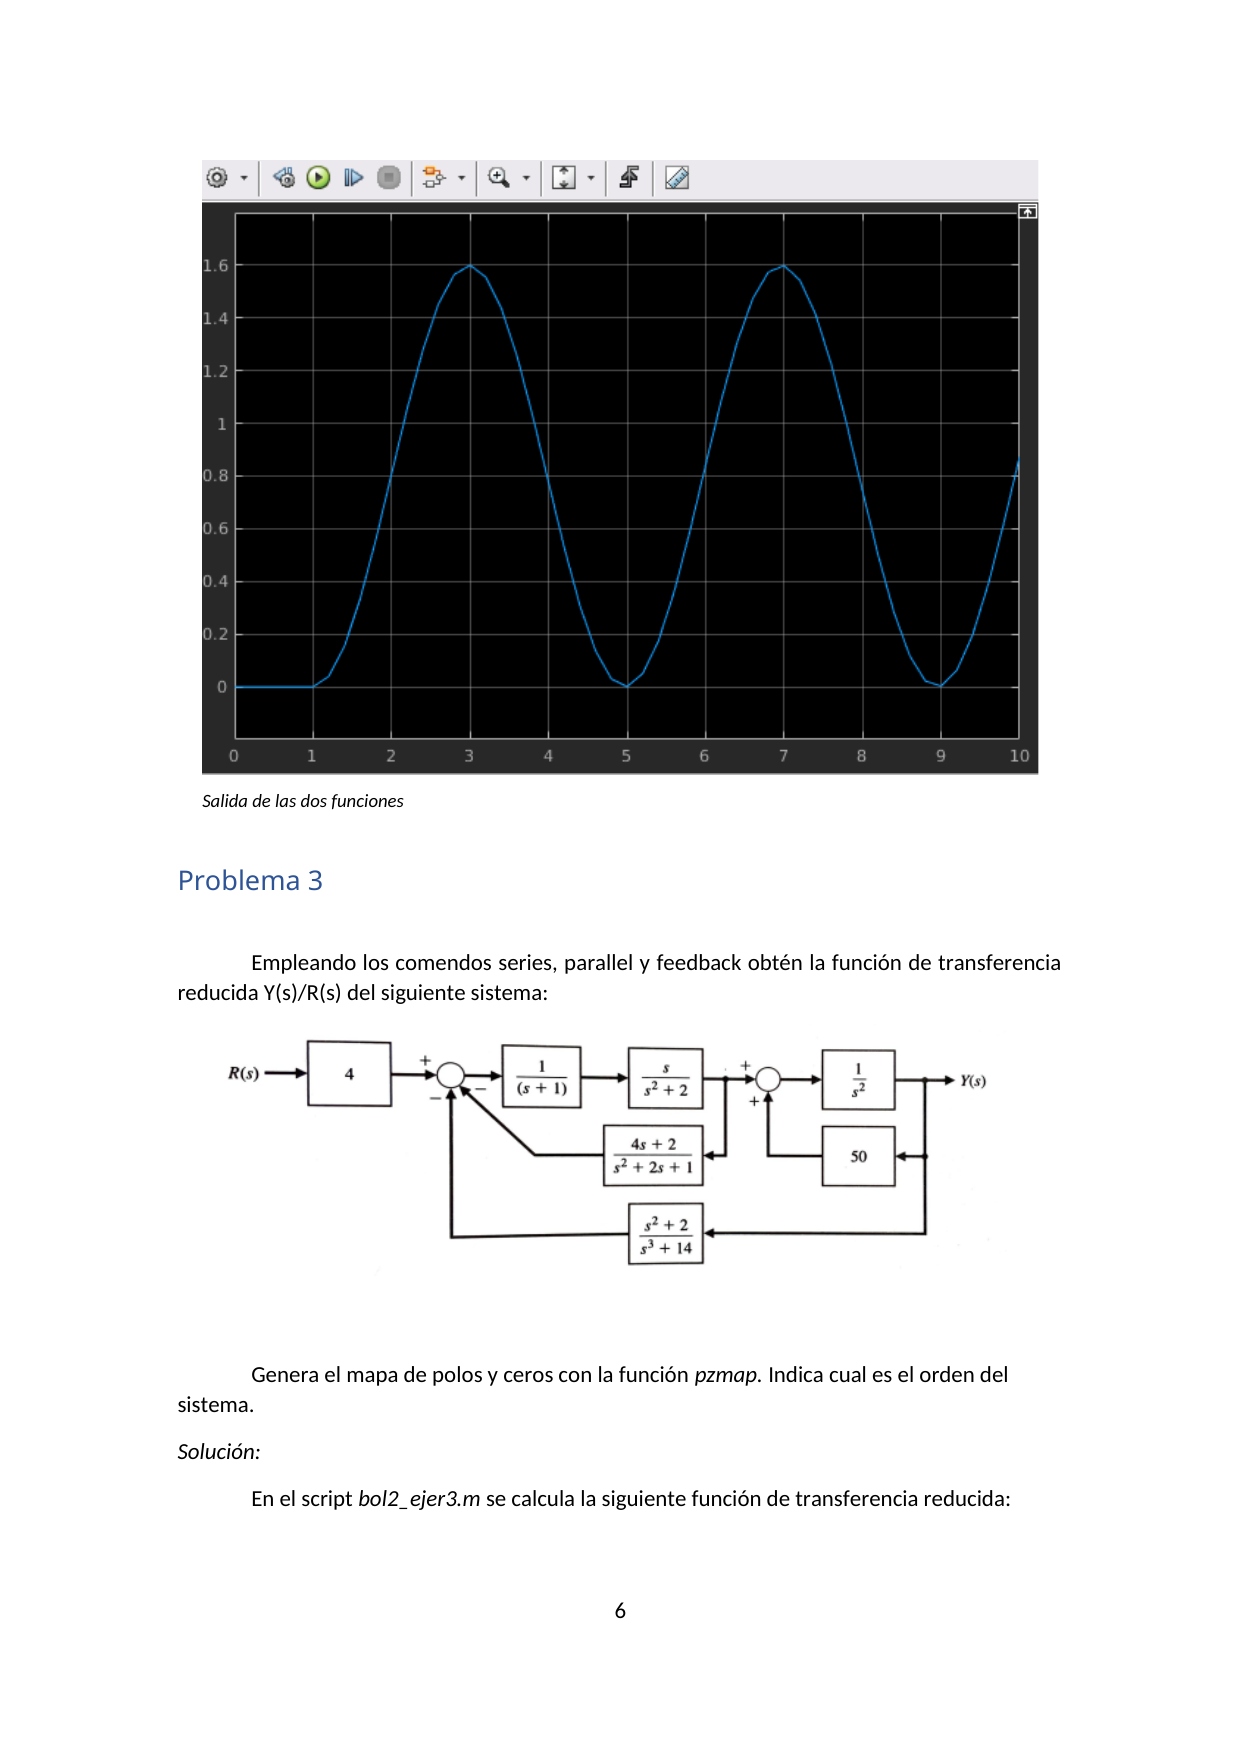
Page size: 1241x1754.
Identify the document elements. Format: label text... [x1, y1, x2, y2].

picture [202, 160, 1039, 775]
text Solución: [177, 1437, 1063, 1465]
text Genera el mapa de polos y ceros con la función pzmap. Indica cual es el orden del sistema. [177, 1360, 1063, 1418]
text Empleando los comendos series, parallel y feedback obtén la función de transferencia reducida Y(s)/R(s) del siguiente sistema: [177, 948, 1063, 1006]
text Salida de las dos funciones [202, 775, 1038, 812]
text En el script bol2_ejer3.m se calcula la siguiente función de transferencia reducida: [177, 1484, 1063, 1512]
picture [213, 1023, 1027, 1292]
subtitle Problema 3 [177, 861, 1063, 898]
